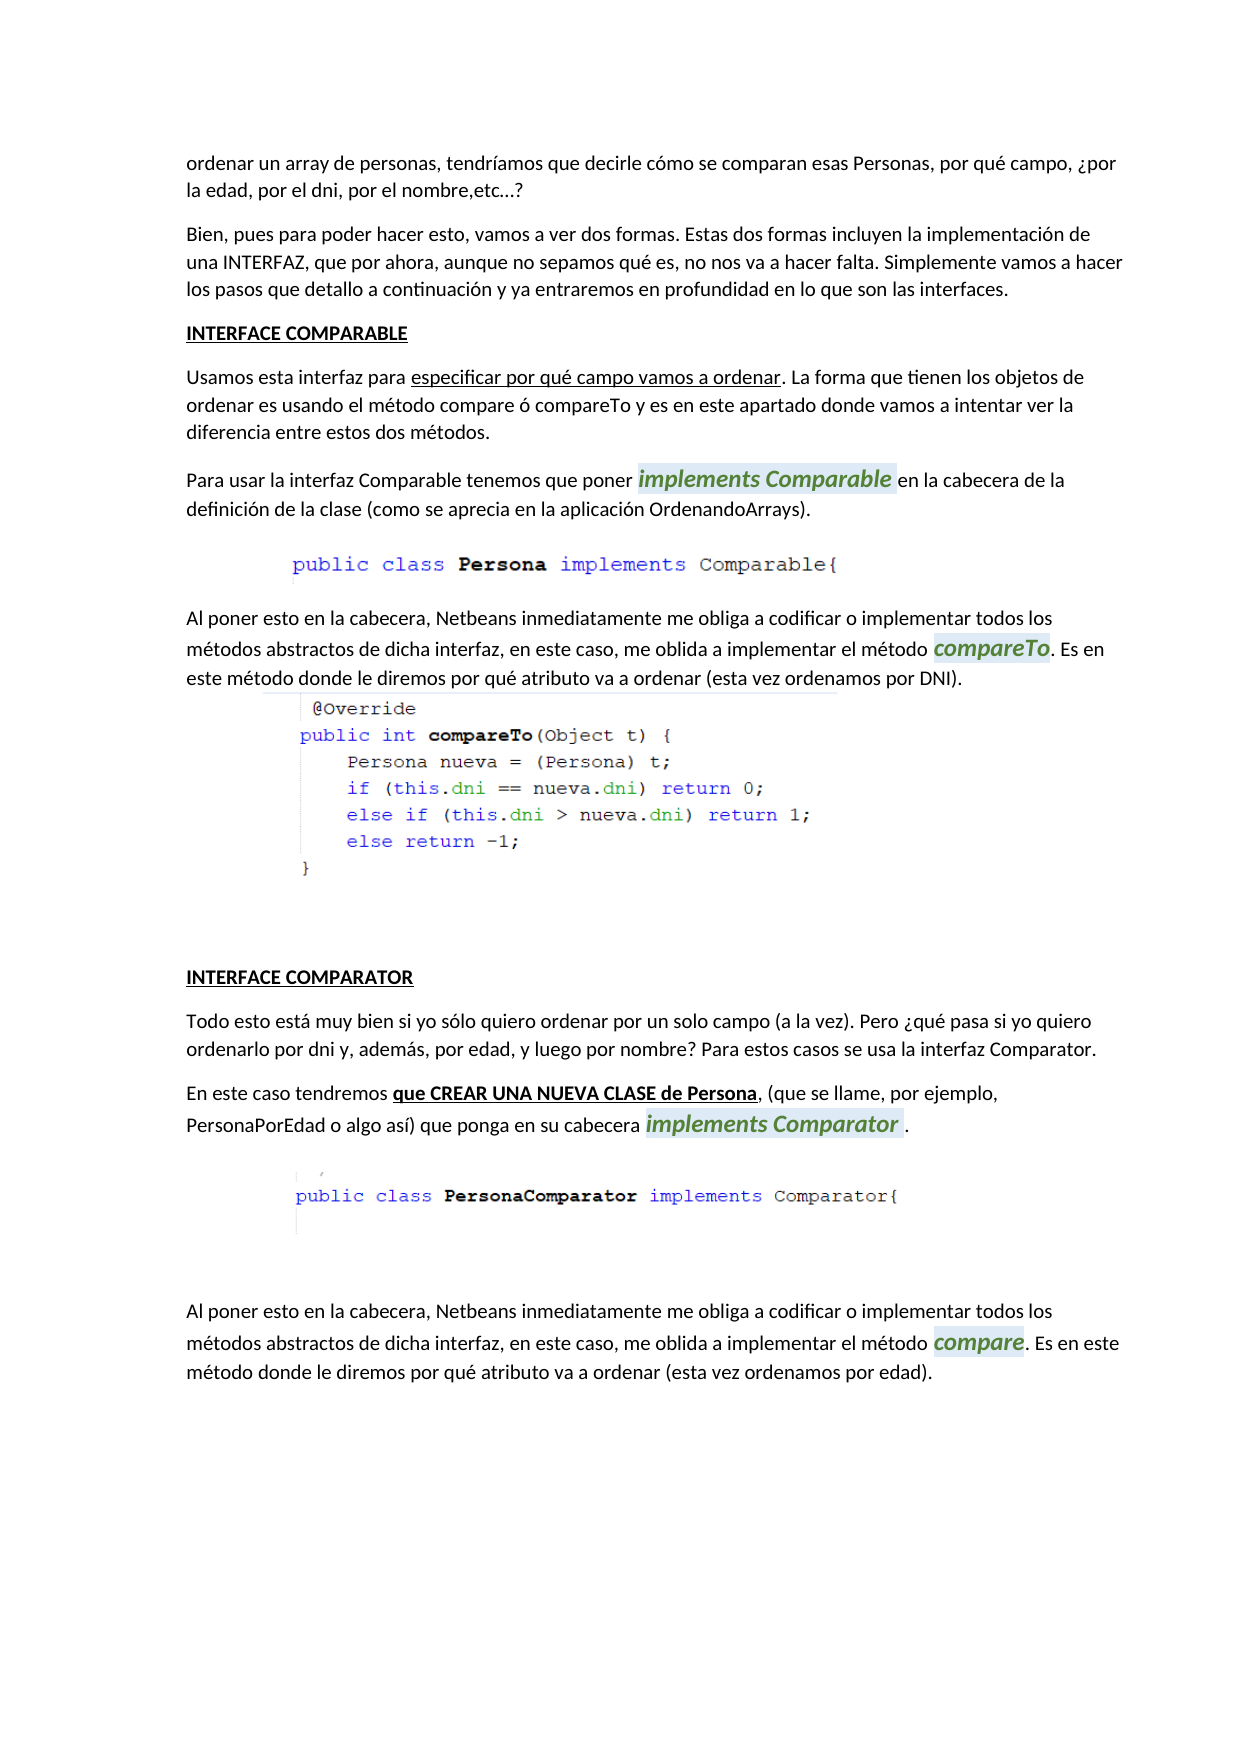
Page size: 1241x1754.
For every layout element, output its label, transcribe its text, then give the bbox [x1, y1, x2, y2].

picture [273, 1172, 945, 1234]
text INTERFACE COMPARABLE [186, 320, 1128, 346]
picture [263, 692, 838, 900]
text Todo esto está muy bien si yo sólo quiero ordenar por un solo campo (a la vez). Pero ¿qué pasa si yo quiero ordenarlo por dni y, además, por edad, y luego por nombre? Para estos casos se usa la interfaz Comparator. [186, 1008, 1128, 1061]
picture [280, 542, 852, 585]
text Al poner esto en la cabecera, Netbeans inmediatamente me obliga a codificar o implementar todos los métodos abstractos de dicha interfaz, en este caso, me oblida a implementar el método compareTo. Es en este método donde le diremos por qué atributo va a ordenar (esta vez ordenamos por DNI). [186, 540, 1128, 691]
text Al poner esto en la cabecera, Netbeans inmediatamente me obliga a codificar o implementar todos los métodos abstractos de dicha interfaz, en este caso, me oblida a implementar el método compare. Es en este método donde le diremos por qué atributo va a ordenar (esta vez ordenamos por edad). [186, 1298, 1128, 1384]
text Para usar la interfaz Comparable tenemos que poner implements Comparable en la cabecera de la definición de la clase (como se aprecia en la aplicación OrdenandoArrays). [186, 463, 1128, 521]
text INTERFACE COMPARATOR [186, 964, 1128, 990]
text En este caso tendremos que CREAR UNA NUEVA CLASE de Persona, (que se llame, por ejemplo, PersonaPorEdad o algo así) que ponga en su cabecera implements Comparator . [186, 1080, 1128, 1138]
text Bien, pues para poder hacer esto, vamos a ver dos formas. Estas dos formas incluyen la implementación de una INTERFAZ, que por ahora, aunque no sepamos qué es, no nos va a hacer falta. Simplemente vamos a hacer los pasos que detallo a continuación y ya entraremos en profundidad en lo que son las interfaces. [186, 221, 1128, 302]
text Usamos esta interfaz para especificar por qué campo vamos a ordenar. La forma que tienen los objetos de ordenar es usando el método compare ó compareTo y es en este apartado donde vamos a intentar ver la diferencia entre estos dos métodos. [186, 364, 1128, 444]
text ordenar un array de personas, tendríamos que decirle cómo se comparan esas Personas, por qué campo, ¿por la edad, por el dni, por el nombre,etc…? [186, 150, 1128, 203]
